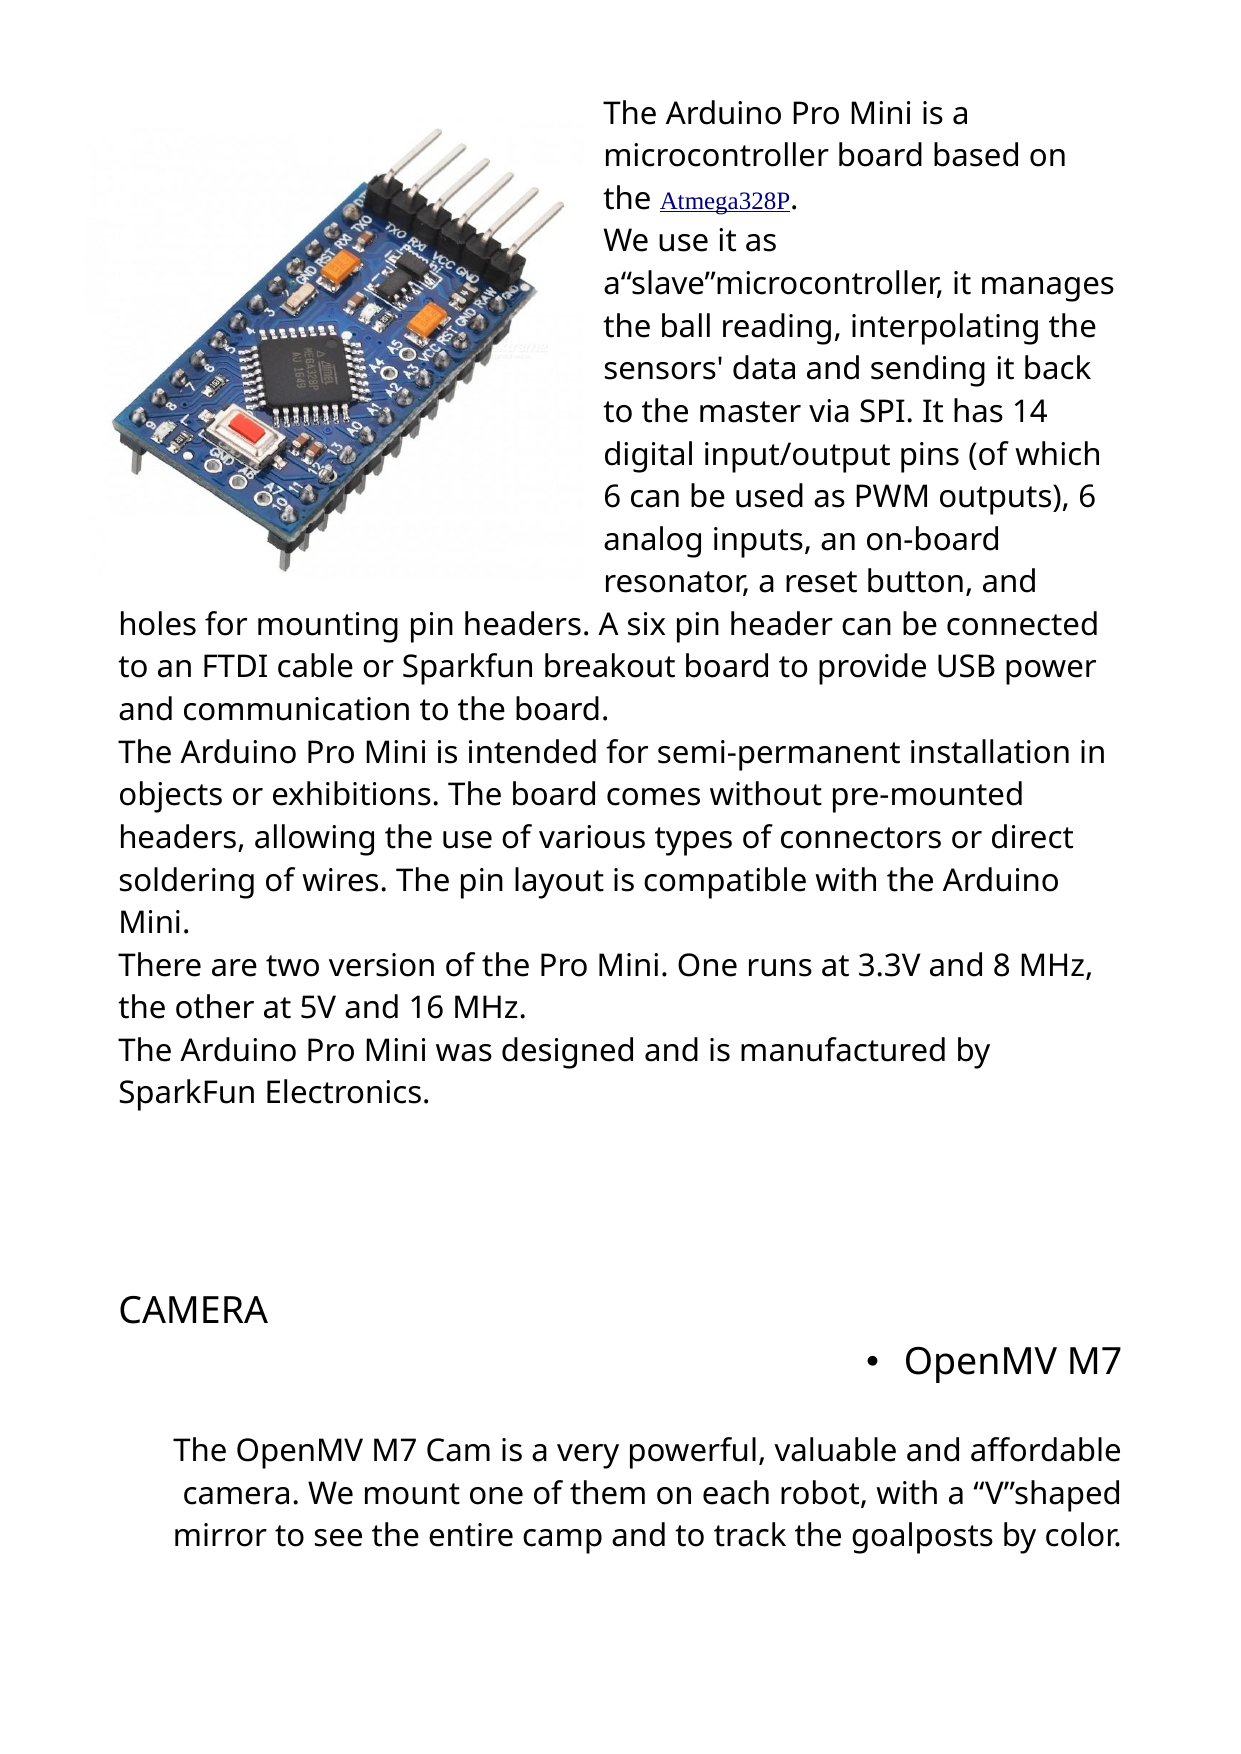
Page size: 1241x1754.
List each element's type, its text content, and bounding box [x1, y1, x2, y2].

list OpenMV M7 [156, 1334, 1122, 1386]
text The Arduino Pro Mini was designed and is manufactured by SparkFun Electronics. [118, 1028, 1122, 1113]
text We use it as a“slave”microcontroller, it manages the ball reading, interpolating the sensors' data and sending it back to the master via SPI. It has 14 digital input/output pins (of which 6 can be used as PWM outputs), 6 analog inputs, an on-board resonator, a reset button, and holes for mounting pin headers. A six pin header can be connected to an FTDI cable or Sparkfun breakout board to provide USB power and communication to the board. The Arduino Pro Mini is intended for semi-permanent installation in objects or exhibitions. The board comes without pre-mounted headers, allowing the use of various types of connectors or direct soldering of wires. The pin layout is compatible with the Arduino Mini. There are two version of the Pro Mini. One runs at 3.3V and 8 MHz, the other at 5V and 16 MHz. [118, 218, 1122, 1028]
text The OpenMV M7 Cam is a very powerful, valuable and affordable camera. We mount one of them on each robot, with a “V”shaped mirror to see the entire camp and to track the goalposts by color. [118, 1428, 1122, 1556]
text CAMERA [118, 1283, 1122, 1334]
text The Arduino Pro Mini is a microcontroller board based on the Atmega328P. [118, 91, 1122, 218]
picture [79, 117, 585, 581]
